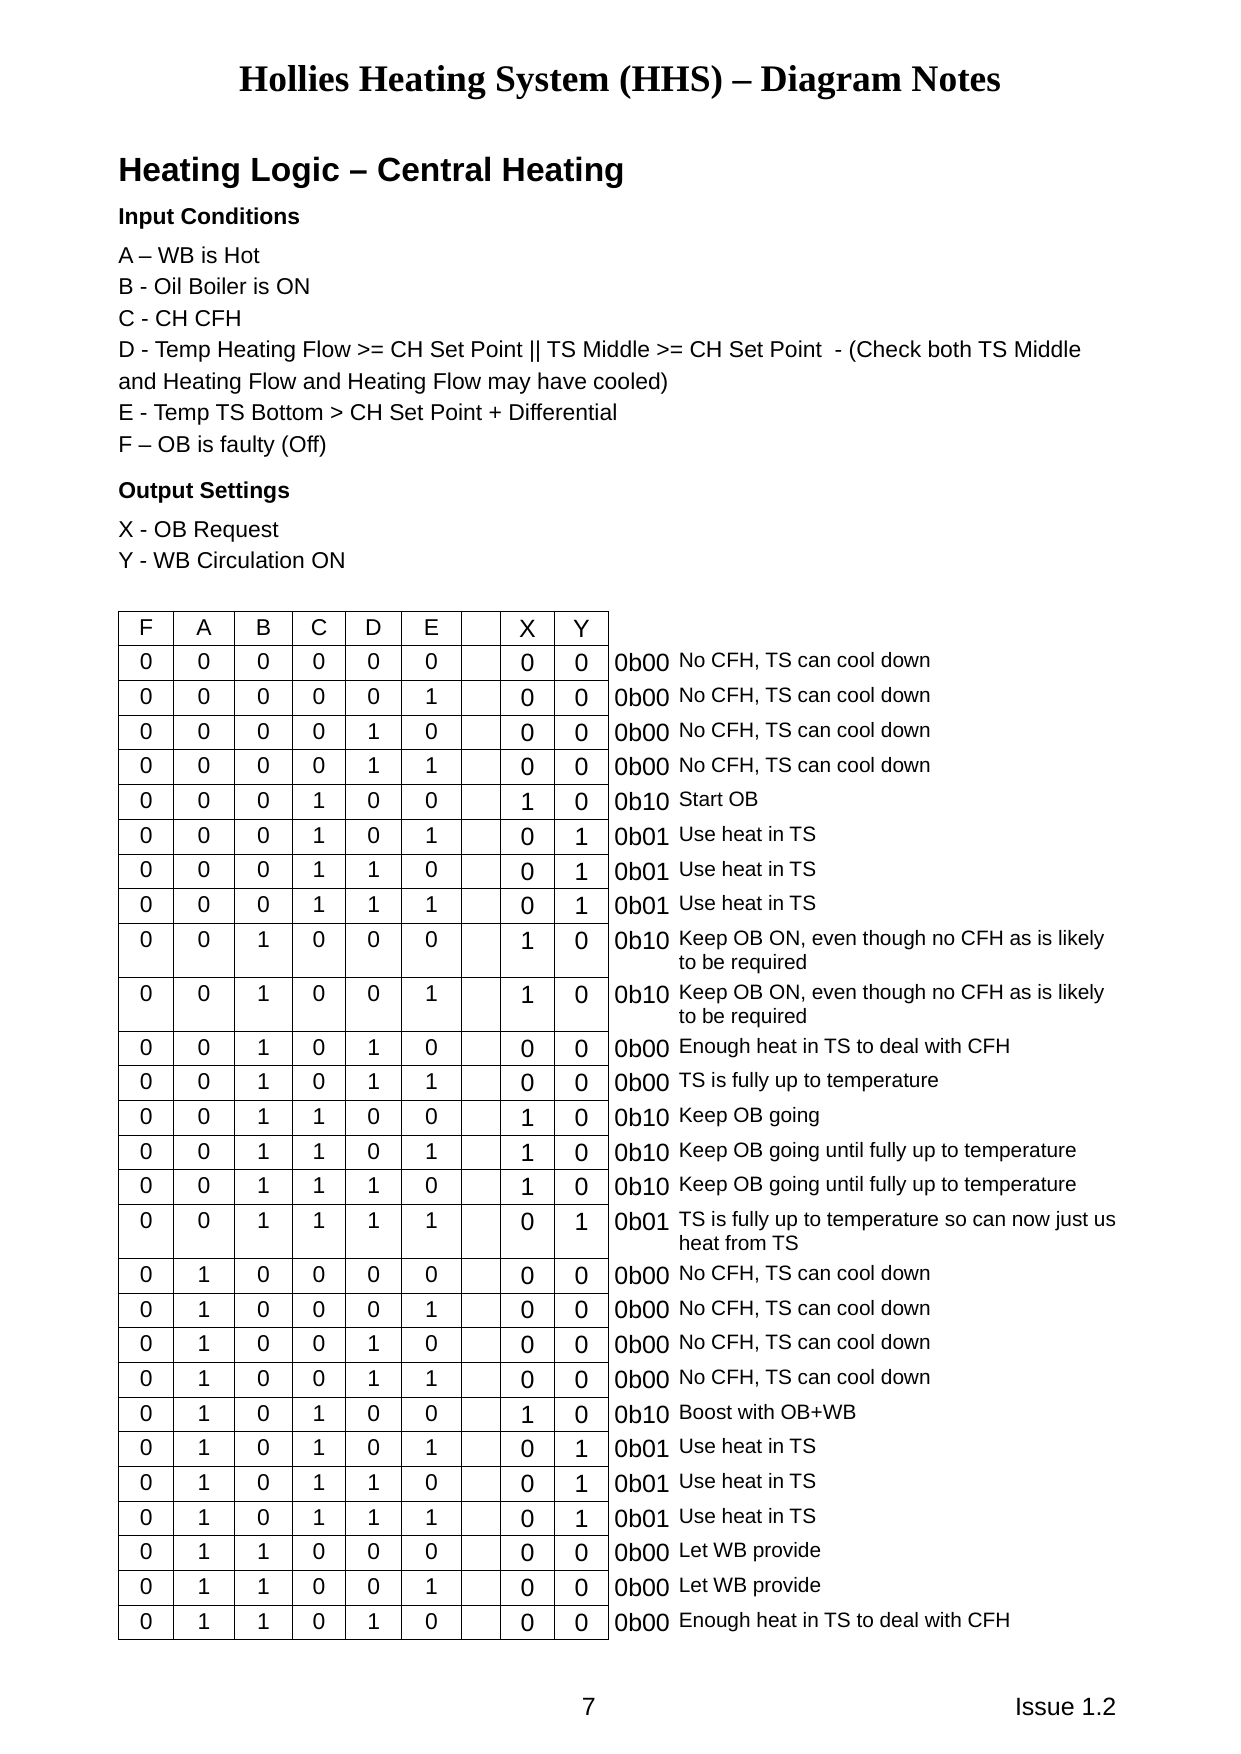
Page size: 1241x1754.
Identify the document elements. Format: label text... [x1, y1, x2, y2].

table_cell 0 [293, 1259, 345, 1292]
table_cell [462, 1606, 500, 1639]
table_cell 1 [235, 1066, 292, 1100]
table_cell Enough heat in TS to deal with CFH [676, 1031, 1122, 1065]
table_cell 0 [235, 889, 292, 923]
table_cell 1 [402, 1205, 461, 1258]
table_cell 1 [235, 1205, 292, 1258]
table_cell 0 [174, 1066, 234, 1100]
table_cell [462, 1259, 500, 1292]
table_cell 0b00 [609, 1535, 676, 1570]
table_cell 1 [555, 1205, 608, 1258]
table_cell 0 [235, 1328, 292, 1362]
table_cell 1 [293, 1467, 345, 1501]
table_cell 0 [501, 1467, 554, 1501]
table_cell 0b00 [609, 1327, 676, 1362]
table_cell 0 [555, 1136, 608, 1169]
table_cell 1 [346, 1502, 401, 1535]
table_header C [293, 612, 345, 645]
table_cell 0 [293, 681, 345, 715]
table_cell 0 [235, 1398, 292, 1431]
subtitle Heating Logic – Central Heating [118, 149, 1122, 188]
table_cell 0 [555, 1032, 608, 1065]
table_cell 0 [293, 1328, 345, 1362]
table_cell 1 [174, 1259, 234, 1292]
table_cell 1 [402, 1432, 461, 1466]
table_cell 0b00 [609, 715, 676, 749]
table_cell 0 [119, 1536, 173, 1570]
table_cell 0 [402, 1398, 461, 1431]
table_cell 0b01 [609, 1204, 676, 1258]
table_cell 0 [119, 1101, 173, 1134]
table_cell Keep OB ON, even though no CFH as is likely to be required [676, 923, 1122, 977]
text Y - WB Circulation ON [118, 547, 1122, 574]
table_cell [462, 750, 500, 784]
table_cell 0 [402, 1032, 461, 1065]
table_cell 0b10 [609, 1169, 676, 1204]
table_cell 1 [402, 1363, 461, 1397]
table_cell 0 [119, 1467, 173, 1501]
table_cell 0 [501, 1571, 554, 1605]
table_cell 1 [346, 1170, 401, 1204]
table_cell 0 [174, 1136, 234, 1169]
table_cell 0 [119, 924, 173, 977]
table_cell 0 [119, 1259, 173, 1292]
table_cell 0 [235, 1294, 292, 1327]
table_cell 0 [174, 889, 234, 923]
table_cell 0 [346, 1432, 401, 1466]
table_cell 1 [555, 820, 608, 853]
table_cell [462, 855, 500, 888]
table_cell 0 [119, 1032, 173, 1065]
table_cell 0 [293, 716, 345, 749]
table_header Y [555, 612, 608, 645]
table_cell 1 [293, 1432, 345, 1466]
table_cell 1 [235, 1170, 292, 1204]
table_cell 0 [174, 924, 234, 977]
table_cell 0 [501, 646, 554, 680]
table_cell 1 [346, 716, 401, 749]
table_cell 1 [402, 1571, 461, 1605]
table_header [676, 611, 1122, 645]
table_cell 1 [235, 978, 292, 1031]
table_cell 1 [293, 1136, 345, 1169]
table_cell 0 [119, 681, 173, 715]
table_cell 1 [402, 820, 461, 853]
table_cell 1 [293, 889, 345, 923]
table_cell 0 [501, 1032, 554, 1065]
table_cell 0 [346, 924, 401, 977]
table_cell 0 [235, 716, 292, 749]
table_cell 0 [501, 1205, 554, 1258]
table_cell 0 [501, 1363, 554, 1397]
table_cell 0 [293, 1536, 345, 1570]
table_cell 0 [235, 750, 292, 784]
table_cell 0 [501, 716, 554, 749]
table_cell No CFH, TS can cool down [676, 1293, 1122, 1327]
table_cell Keep OB going until fully up to temperature [676, 1169, 1122, 1204]
table_cell 1 [174, 1363, 234, 1397]
table_cell 1 [346, 1328, 401, 1362]
table_cell [462, 646, 500, 680]
table_cell 0 [501, 1536, 554, 1570]
table_cell 1 [293, 855, 345, 888]
table_cell 0b00 [609, 1570, 676, 1605]
table_cell 0 [174, 785, 234, 819]
table_cell Keep OB going [676, 1100, 1122, 1134]
table_cell 0b10 [609, 784, 676, 819]
table_cell 0 [119, 1398, 173, 1431]
table_cell 0 [293, 1066, 345, 1100]
table_cell 1 [501, 978, 554, 1031]
table_cell 0 [555, 1328, 608, 1362]
table_cell 0 [402, 1101, 461, 1134]
table_cell [462, 1205, 500, 1258]
table_cell 0 [555, 1101, 608, 1134]
table_cell [462, 1170, 500, 1204]
table_cell Boost with OB+WB [676, 1397, 1122, 1431]
table_cell [462, 1571, 500, 1605]
table_cell [462, 1294, 500, 1327]
subtitle Output Settings [118, 477, 1122, 503]
table_cell 0 [119, 1432, 173, 1466]
table_header F [119, 612, 173, 645]
table_cell No CFH, TS can cool down [676, 749, 1122, 784]
table_cell Let WB provide [676, 1535, 1122, 1570]
table_cell No CFH, TS can cool down [676, 1258, 1122, 1292]
table_cell 1 [402, 1136, 461, 1169]
table_cell 0 [555, 1294, 608, 1327]
table_cell 0b01 [609, 1501, 676, 1535]
table_cell 0 [555, 785, 608, 819]
table_cell 0 [402, 1467, 461, 1501]
table_cell 1 [501, 1170, 554, 1204]
table_cell 0 [293, 1294, 345, 1327]
table_cell 0 [402, 785, 461, 819]
table_cell 0 [174, 1205, 234, 1258]
table_cell 0 [501, 750, 554, 784]
table_cell 1 [346, 1467, 401, 1501]
table_cell 0 [293, 978, 345, 1031]
table_header B [235, 612, 292, 645]
table_cell 1 [501, 1101, 554, 1134]
table_cell 0 [555, 1259, 608, 1292]
table_cell 0 [119, 1066, 173, 1100]
table_cell 1 [174, 1502, 234, 1535]
table_cell 0 [402, 1536, 461, 1570]
table_cell [462, 978, 500, 1031]
table_cell 0 [555, 1363, 608, 1397]
table_cell 0 [119, 1205, 173, 1258]
text C - CH CFH [118, 305, 1122, 331]
table_cell 0 [555, 646, 608, 680]
table_cell [462, 1398, 500, 1431]
table_cell [462, 681, 500, 715]
table_cell 0 [119, 889, 173, 923]
table_cell 0 [555, 1571, 608, 1605]
table_cell 1 [235, 1536, 292, 1570]
table_cell 0 [501, 681, 554, 715]
text X - OB Request [118, 516, 1122, 542]
table_cell [462, 1363, 500, 1397]
table_cell [462, 889, 500, 923]
table_cell 0 [501, 1502, 554, 1535]
table_cell 1 [501, 785, 554, 819]
table_cell 0 [501, 889, 554, 923]
table_cell 0 [235, 1363, 292, 1397]
table_cell 0b01 [609, 1431, 676, 1466]
table_cell 0 [501, 1259, 554, 1292]
table_cell 0 [346, 820, 401, 853]
table_cell 1 [402, 681, 461, 715]
table_cell Use heat in TS [676, 888, 1122, 923]
table_cell 1 [555, 889, 608, 923]
table_cell 0 [119, 646, 173, 680]
table_header [462, 612, 500, 645]
table_cell 0 [174, 750, 234, 784]
table_cell 1 [235, 1101, 292, 1134]
table_cell 0b00 [609, 1065, 676, 1100]
table_cell 0 [235, 820, 292, 853]
table_cell 0 [235, 646, 292, 680]
table_cell 1 [293, 1502, 345, 1535]
table_cell 1 [555, 855, 608, 888]
table_cell 0 [293, 1571, 345, 1605]
table_cell 0 [293, 750, 345, 784]
table_cell 1 [346, 889, 401, 923]
text F – OB is faulty (Off) [118, 431, 1122, 457]
table_cell 0 [174, 1032, 234, 1065]
table_cell 1 [346, 1066, 401, 1100]
table_cell [462, 1136, 500, 1169]
table_cell 1 [235, 1032, 292, 1065]
table_cell 0 [293, 1363, 345, 1397]
table_cell 0 [119, 716, 173, 749]
table_cell 1 [293, 820, 345, 853]
table_cell [462, 1032, 500, 1065]
table_cell 0 [119, 1363, 173, 1397]
table_cell 0 [235, 855, 292, 888]
table_cell 0 [501, 855, 554, 888]
table_cell 0 [402, 1328, 461, 1362]
table_cell 1 [402, 889, 461, 923]
table_cell 0 [555, 716, 608, 749]
table_cell 1 [235, 924, 292, 977]
table_cell No CFH, TS can cool down [676, 680, 1122, 715]
table_cell 1 [235, 1606, 292, 1639]
table_cell 0 [293, 646, 345, 680]
table_cell 0 [555, 1536, 608, 1570]
table_cell [462, 785, 500, 819]
table_cell 1 [501, 924, 554, 977]
table_cell [462, 924, 500, 977]
table_cell 0 [346, 1536, 401, 1570]
table_cell Let WB provide [676, 1570, 1122, 1605]
subtitle Input Conditions [118, 203, 1122, 229]
table_cell [462, 1101, 500, 1134]
table_cell 0b01 [609, 854, 676, 888]
table_cell 0b00 [609, 680, 676, 715]
table_cell 0 [402, 1606, 461, 1639]
table_cell 0b00 [609, 1031, 676, 1065]
table_cell 1 [174, 1606, 234, 1639]
table_cell 0 [174, 820, 234, 853]
table_cell 0 [174, 716, 234, 749]
table_cell 0 [174, 646, 234, 680]
table_header [609, 611, 676, 645]
table_cell Use heat in TS [676, 819, 1122, 853]
table_cell 0 [235, 1467, 292, 1501]
table_cell 1 [174, 1571, 234, 1605]
table_cell 0b10 [609, 977, 676, 1031]
table_cell 1 [235, 1136, 292, 1169]
table_cell [462, 1467, 500, 1501]
table_cell [462, 1536, 500, 1570]
table_cell 0 [346, 646, 401, 680]
table_cell Start OB [676, 784, 1122, 819]
table_cell 0 [346, 785, 401, 819]
table_cell 0 [346, 1101, 401, 1134]
table_cell 1 [402, 1294, 461, 1327]
table_cell 0 [555, 750, 608, 784]
table_cell [462, 716, 500, 749]
table_cell 1 [346, 855, 401, 888]
table_cell 1 [346, 1363, 401, 1397]
table_header A [174, 612, 234, 645]
table_cell 0b10 [609, 1135, 676, 1169]
table_cell 0 [119, 785, 173, 819]
table_cell 0 [119, 1136, 173, 1169]
table_cell 0 [235, 1432, 292, 1466]
table_cell Use heat in TS [676, 1501, 1122, 1535]
text B - Oil Boiler is ON [118, 273, 1122, 299]
table_cell 0 [346, 1571, 401, 1605]
table_cell 0b01 [609, 1466, 676, 1501]
table_cell No CFH, TS can cool down [676, 1362, 1122, 1397]
table_cell [462, 1328, 500, 1362]
table_cell 0 [555, 681, 608, 715]
table_cell 0 [293, 1032, 345, 1065]
table_cell 1 [555, 1467, 608, 1501]
table_cell 0 [174, 681, 234, 715]
table_cell 0 [346, 1398, 401, 1431]
table_cell 1 [346, 1205, 401, 1258]
table_cell 0 [293, 1606, 345, 1639]
table_cell Keep OB going until fully up to temperature [676, 1135, 1122, 1169]
table_cell 1 [402, 1066, 461, 1100]
table_cell 0 [501, 820, 554, 853]
table_cell 1 [402, 1502, 461, 1535]
table_cell TS is fully up to temperature so can now just us heat from TS [676, 1204, 1122, 1258]
table_cell Use heat in TS [676, 1466, 1122, 1501]
table_cell 0b10 [609, 923, 676, 977]
table_cell Enough heat in TS to deal with CFH [676, 1605, 1122, 1639]
table_cell 0 [119, 1328, 173, 1362]
table_cell 0 [555, 1066, 608, 1100]
table_cell 0 [119, 1502, 173, 1535]
table_cell [462, 820, 500, 853]
table_cell 0 [235, 681, 292, 715]
table_cell 0b00 [609, 1258, 676, 1292]
table_cell 0 [555, 1606, 608, 1639]
table_cell 0 [119, 1170, 173, 1204]
table_cell 0 [402, 646, 461, 680]
table_cell 0 [119, 855, 173, 888]
table_cell 1 [402, 750, 461, 784]
table_cell 0 [501, 1066, 554, 1100]
table_cell 0 [119, 1571, 173, 1605]
table_cell 0 [555, 1398, 608, 1431]
table_cell 0 [346, 681, 401, 715]
table_cell 0 [555, 924, 608, 977]
table_cell 0 [501, 1294, 554, 1327]
table_header E [402, 612, 461, 645]
table_cell 0 [402, 1259, 461, 1292]
table_cell Use heat in TS [676, 854, 1122, 888]
table_cell 0b00 [609, 645, 676, 680]
table_cell 0b10 [609, 1100, 676, 1134]
table_cell 0 [402, 1170, 461, 1204]
table_header D [346, 612, 401, 645]
table_cell 0b00 [609, 1293, 676, 1327]
table_cell TS is fully up to temperature [676, 1065, 1122, 1100]
table_cell [462, 1502, 500, 1535]
table_cell 0 [235, 785, 292, 819]
text A – WB is Hot [118, 242, 1122, 268]
table_cell Use heat in TS [676, 1431, 1122, 1466]
table_cell 0 [402, 924, 461, 977]
table_cell 0b00 [609, 1362, 676, 1397]
text E - Temp TS Bottom > CH Set Point + Differential [118, 399, 1122, 426]
table_cell 1 [174, 1398, 234, 1431]
table_cell 1 [235, 1571, 292, 1605]
table_cell 0 [174, 855, 234, 888]
table_cell 0 [501, 1328, 554, 1362]
table_cell 0b01 [609, 888, 676, 923]
table_cell 1 [555, 1432, 608, 1466]
table_cell 0 [402, 716, 461, 749]
table_cell 0 [402, 855, 461, 888]
table_cell 0 [235, 1502, 292, 1535]
table_cell 1 [293, 785, 345, 819]
text D - Temp Heating Flow >= CH Set Point || TS Middle >= CH Set Point - (Check both TS Middle and Heating Flow and Heating Flow may have cooled) [118, 336, 1122, 394]
table_cell 0b01 [609, 819, 676, 853]
table_cell Keep OB ON, even though no CFH as is likely to be required [676, 977, 1122, 1031]
table_cell 1 [293, 1170, 345, 1204]
table_cell [462, 1066, 500, 1100]
table_cell No CFH, TS can cool down [676, 715, 1122, 749]
table_cell 1 [293, 1398, 345, 1431]
table_cell 1 [346, 1606, 401, 1639]
table_cell 0 [346, 1136, 401, 1169]
table_cell 1 [293, 1205, 345, 1258]
table_cell No CFH, TS can cool down [676, 645, 1122, 680]
table_cell 0 [346, 1294, 401, 1327]
table_cell 0 [555, 978, 608, 1031]
table_cell 0 [119, 1606, 173, 1639]
table_cell 1 [346, 750, 401, 784]
table_cell 0 [174, 978, 234, 1031]
table_header X [501, 612, 554, 645]
table_cell 0 [119, 1294, 173, 1327]
table_cell 1 [174, 1432, 234, 1466]
table_cell 1 [501, 1136, 554, 1169]
table_cell 0 [346, 978, 401, 1031]
table_cell 1 [174, 1328, 234, 1362]
table_cell 1 [402, 978, 461, 1031]
table_cell 0b10 [609, 1397, 676, 1431]
table_cell 0 [119, 750, 173, 784]
table_cell 0 [174, 1101, 234, 1134]
table_cell 0 [346, 1259, 401, 1292]
table_cell 0 [555, 1170, 608, 1204]
table_cell 0 [119, 820, 173, 853]
table_cell 1 [555, 1502, 608, 1535]
table_cell 0 [174, 1170, 234, 1204]
table_cell 0 [293, 924, 345, 977]
table_cell 0b00 [609, 1605, 676, 1639]
table_cell 1 [501, 1398, 554, 1431]
table_cell 1 [174, 1294, 234, 1327]
table_cell 1 [174, 1467, 234, 1501]
table_cell 1 [346, 1032, 401, 1065]
table_cell 0b00 [609, 749, 676, 784]
table_cell 0 [501, 1432, 554, 1466]
table_cell 0 [119, 978, 173, 1031]
table_cell 1 [293, 1101, 345, 1134]
table_cell 0 [501, 1606, 554, 1639]
table_cell [462, 1432, 500, 1466]
table_cell No CFH, TS can cool down [676, 1327, 1122, 1362]
table_cell 1 [174, 1536, 234, 1570]
table_cell 0 [235, 1259, 292, 1292]
